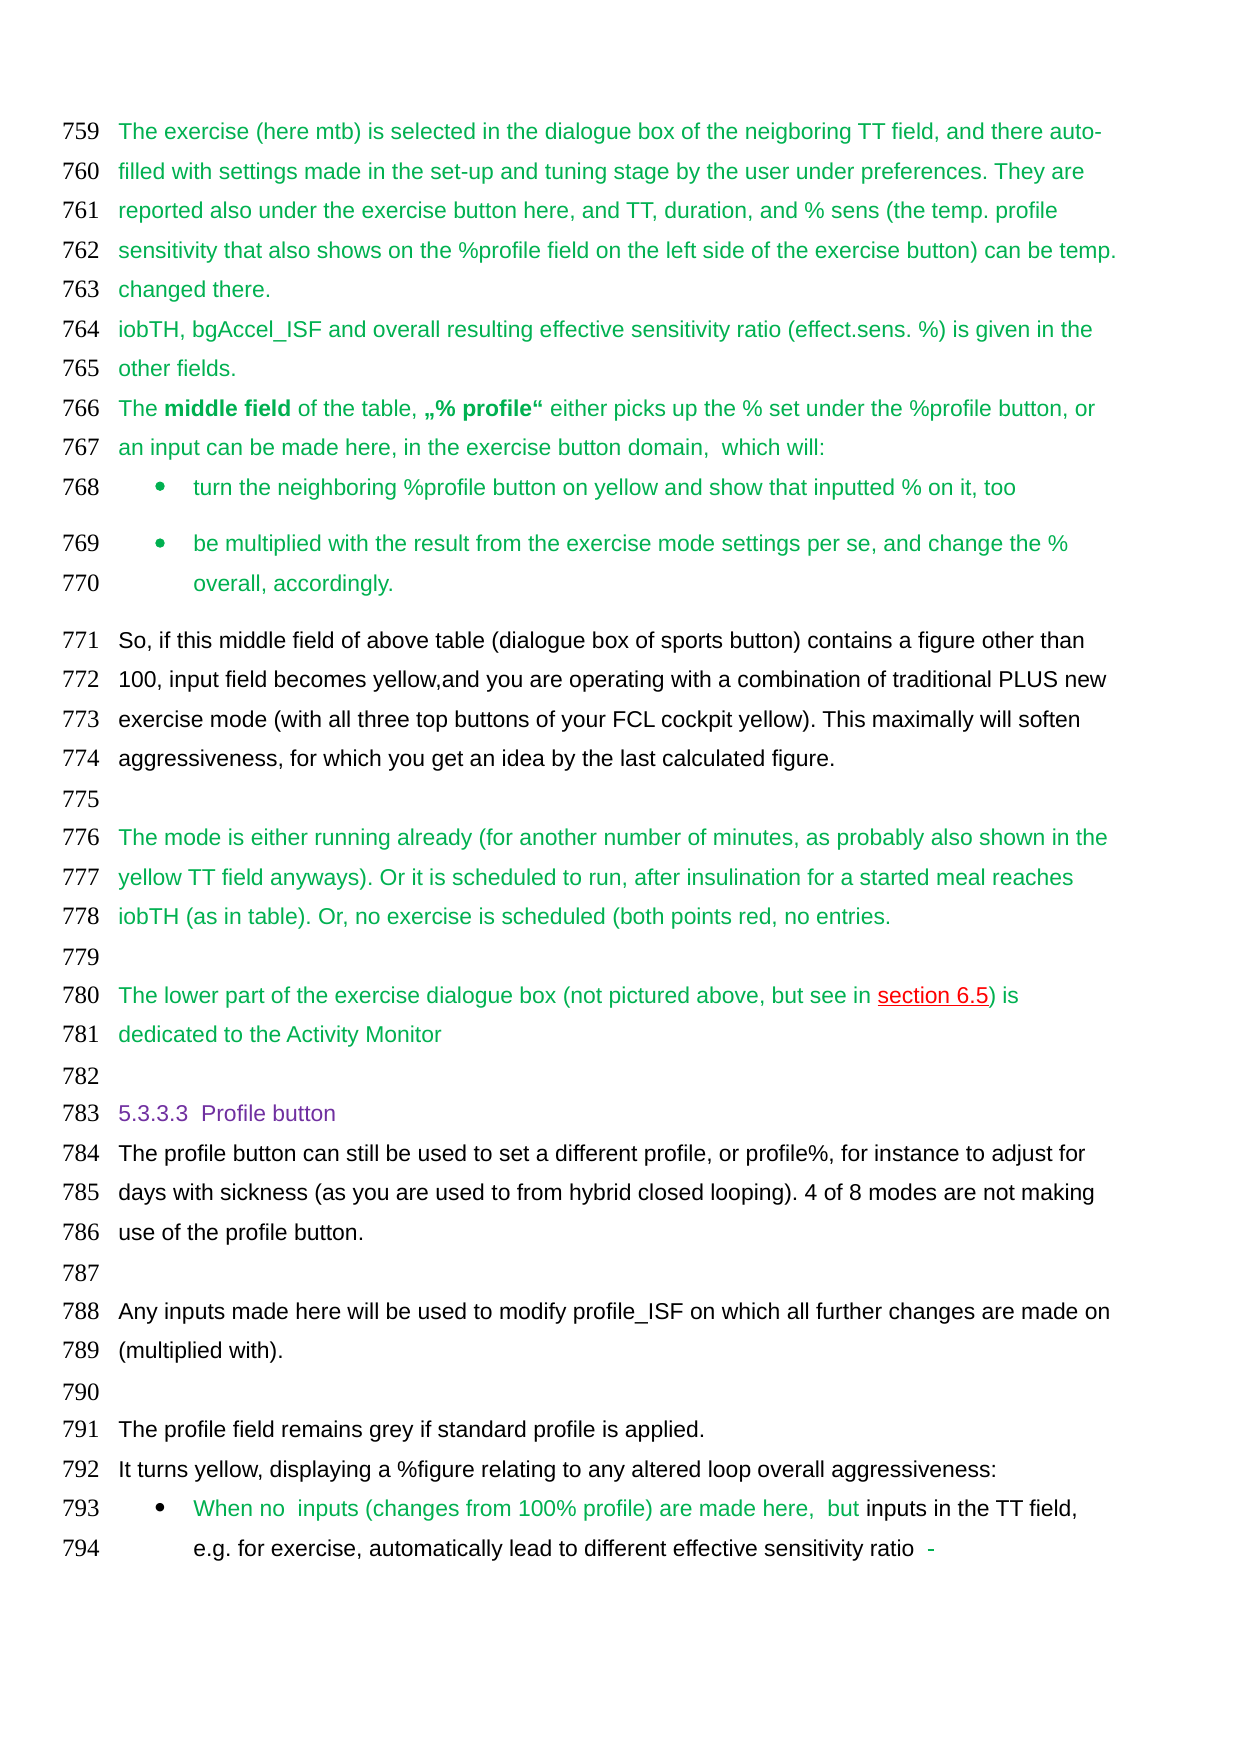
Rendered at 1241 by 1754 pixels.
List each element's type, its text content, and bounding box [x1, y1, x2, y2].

text The profile button can still be used to set a different profile, or profile%, for instance to adjust for days with sickness (as you are used to from hybrid closed looping). 4 of 8 modes are not making use of the profile button. [118, 1140, 1122, 1245]
list be multiplied with the result from the exercise mode settings per se, and change the % overall, accordingly. [156, 530, 1122, 597]
text So, if this middle field of above table (dialogue box of sports button) contains a figure other than 100, input field becomes yellow,and you are operating with a combination of traditional PLUS new exercise mode (with all three top buttons of your FCL cockpit yellow). This maximally will soften aggressiveness, for which you get an idea by the last calculated figure. [118, 627, 1122, 771]
text 5.3.3.3 Profile button [118, 1100, 1122, 1127]
text The lower part of the exercise dialogue box (not pictured above, but see in section 6.5) is dedicated to the Activity Monitor [118, 982, 1122, 1048]
text The profile field remains grey if standard profile is applied. [118, 1416, 1122, 1442]
text The exercise (here mtb) is selected in the dialogue box of the neigboring TT field, and there auto- filled with settings made in the set-up and tuning stage by the user under preferences. They are reported also under the exercise button here, and TT, duration, and % sens (the temp. profile sensitivity that also shows on the %profile field on the left side of the exercise button) can be temp. changed there. [118, 118, 1122, 302]
list turn the neighboring %profile button on yellow and show that inputted % on it, too [156, 473, 1122, 500]
text Any inputs made here will be used to modify profile_ISF on which all further changes are made on (multiplied with). [118, 1298, 1122, 1363]
text The mode is either running already (for another number of minutes, as probably also shown in the yellow TT field anyways). Or it is scheduled to run, after insulination for a started meal reaches iobTH (as in table). Or, no exercise is scheduled (both points red, no entries. [118, 824, 1122, 929]
text The middle field of the table, „% profile“ either picks up the % set under the %profile button, or an input can be made here, in the exercise button domain, which will: [118, 394, 1122, 460]
list When no inputs (changes from 100% profile) are made here, but inputs in the TT field, e.g. for exercise, automatically lead to different effective sensitivity ratio [156, 1495, 1122, 1561]
text iobTH, bgAccel_ISF and overall resulting effective sensitivity ratio (effect.sens. %) is given in the other fields. [118, 316, 1122, 381]
text It turns yellow, displaying a %figure relating to any altered loop overall aggressiveness: [118, 1456, 1122, 1482]
